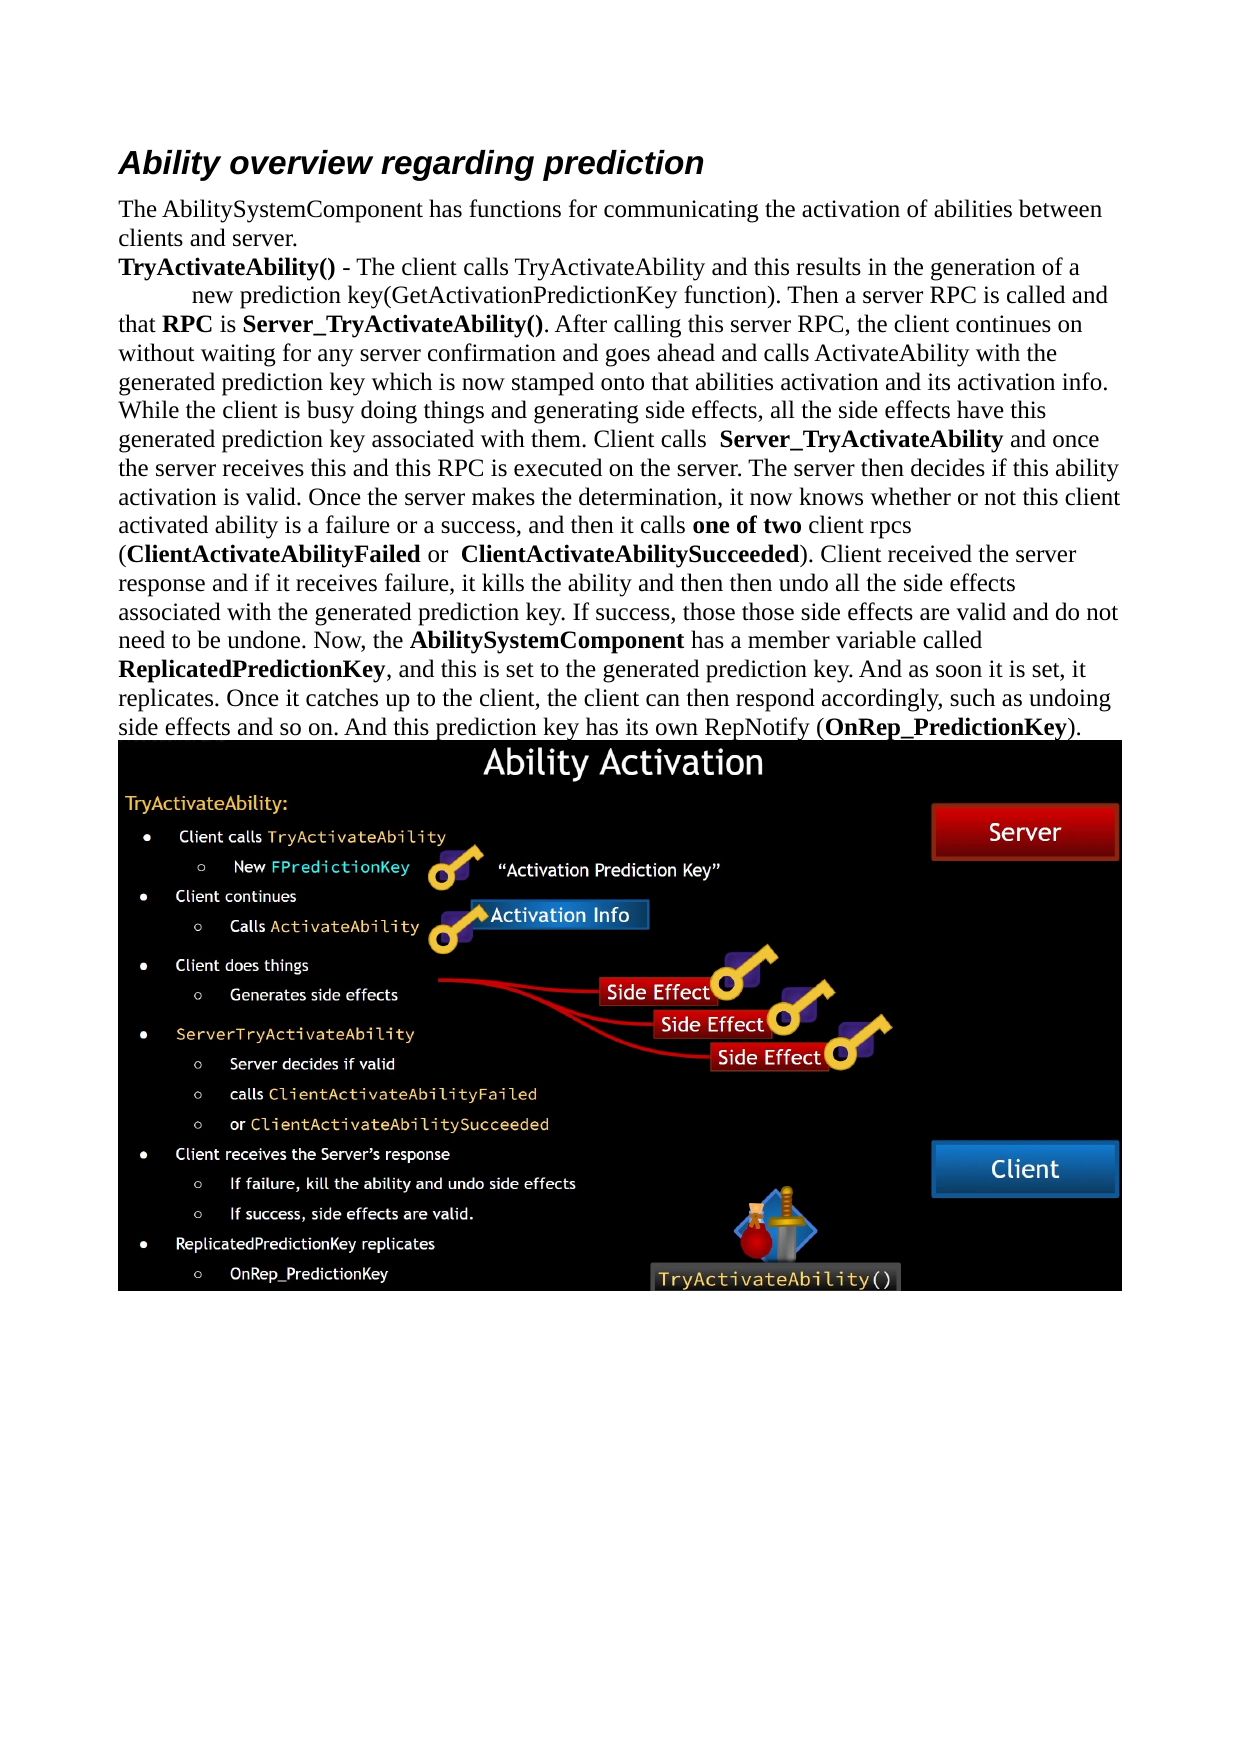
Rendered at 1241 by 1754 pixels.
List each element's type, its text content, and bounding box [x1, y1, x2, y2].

text The AbilitySystemComponent has functions for communicating the activation of abilities between clients and server. [118, 194, 1122, 252]
picture [118, 740, 1122, 1291]
subtitle Ability overview regarding prediction [118, 143, 1122, 182]
text TryActivateAbility() - The client calls TryActivateAbility and this results in the generation of a new prediction key(GetActivationPredictionKey function). Then a server RPC is called and that RPC is Server_TryActivateAbility(). After calling this server RPC, the client continues on without waiting for any server confirmation and goes ahead and calls ActivateAbility with the generated prediction key which is now stamped onto that abilities activation and its activation info. While the client is busy doing things and generating side effects, all the side effects have this generated prediction key associated with them. Client calls Server_TryActivateAbility and once the server receives this and this RPC is executed on the server. The server then decides if this ability activation is valid. Once the server makes the determination, it now knows whether or not this client activated ability is a failure or a success, and then it calls one of two client rpcs (ClientActivateAbilityFailed or ClientActivateAbilitySucceeded). Client received the server response and if it receives failure, it kills the ability and then then undo all the side effects associated with the generated prediction key. If success, those those side effects are valid and do not need to be undone. Now, the AbilitySystemComponent has a member variable called ReplicatedPredictionKey, and this is set to the generated prediction key. And as soon it is set, it replicates. Once it catches up to the client, the client can then respond accordingly, such as undoing side effects and so on. And this prediction key has its own RepNotify (OnRep_PredictionKey). [118, 252, 1122, 740]
